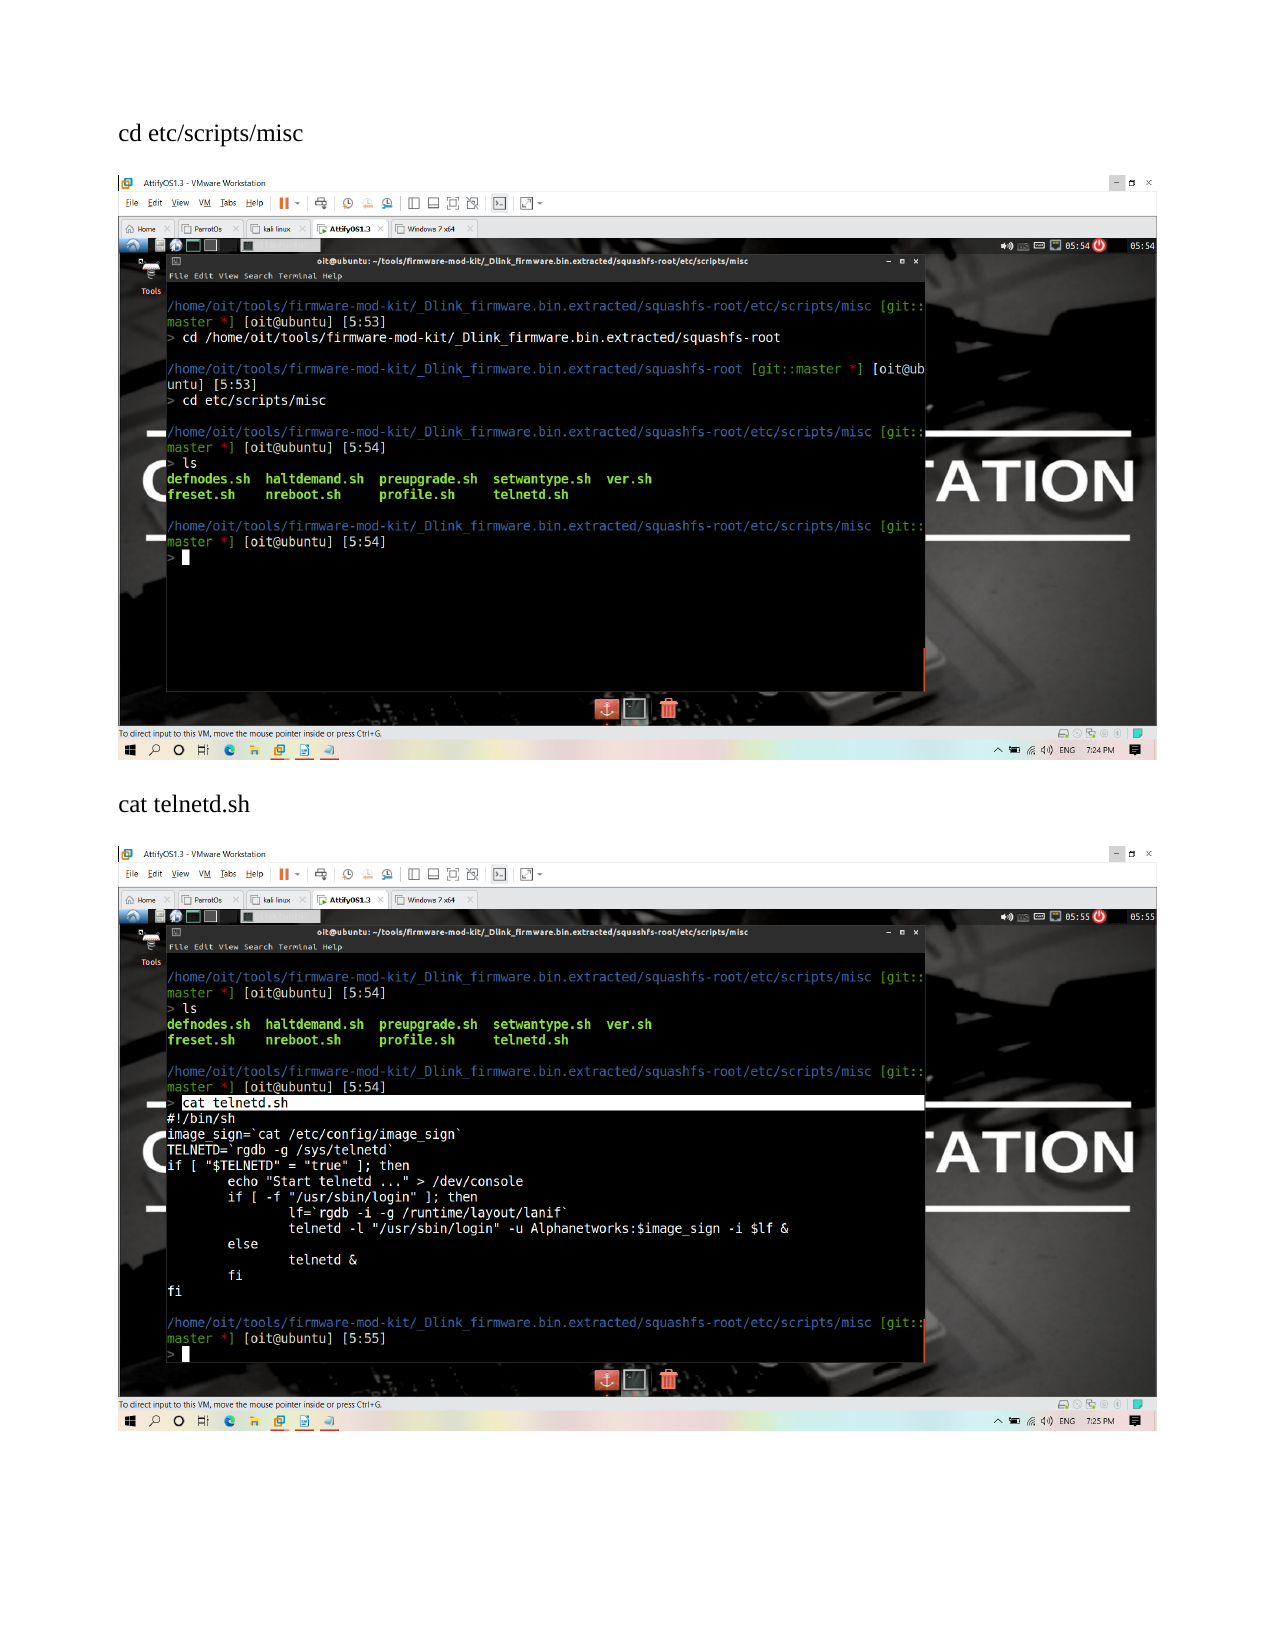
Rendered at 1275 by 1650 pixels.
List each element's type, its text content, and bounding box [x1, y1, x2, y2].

text cd etc/scripts/misc [118, 118, 1157, 147]
picture [118, 175, 1157, 760]
picture [118, 846, 1157, 1431]
text cat telnetd.sh [118, 789, 1157, 817]
